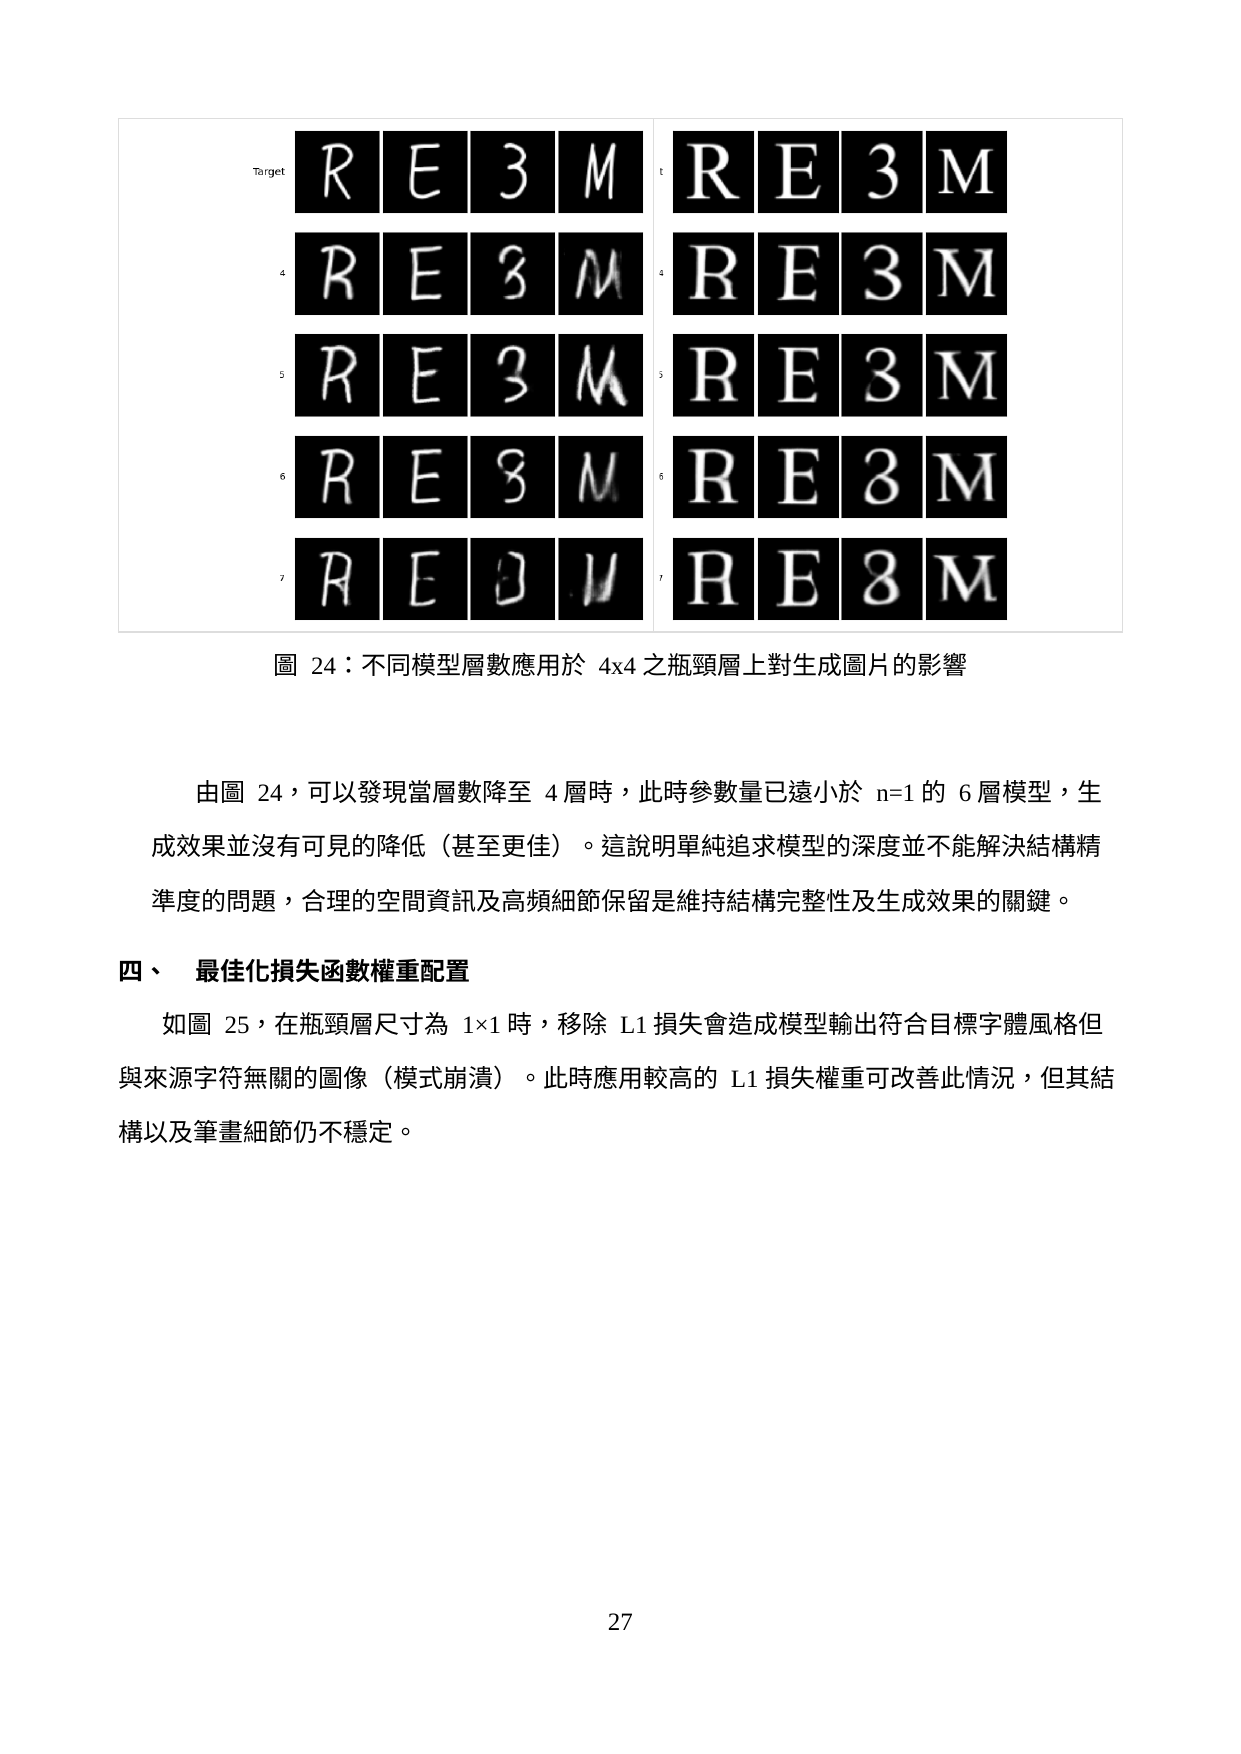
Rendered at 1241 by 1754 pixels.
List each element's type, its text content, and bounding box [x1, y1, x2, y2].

text 如圖 25，在瓶頸層尺寸為 1×1 時，移除 L1 損失會造成模型輸出符合目標字體風格但與來源字符無關的圖像（模式崩潰）。此時應用較高的 L1 損失權重可改善此情況，但其結構以及筆畫細節仍不穩定。 [118, 1004, 1122, 1149]
table_header [654, 119, 1122, 631]
picture [659, 125, 1013, 626]
text 由圖 24，可以發現當層數降至 4 層時，此時參數量已遠小於 n=1 的 6 層模型，生成效果並沒有可見的降低（甚至更佳）。這說明單純追求模型的深度並不能解決結構精準度的問題，合理的空間資訊及高頻細節保留是維持結構完整性及生成效果的關鍵。 [151, 772, 1122, 917]
table_header [119, 119, 653, 631]
subtitle 最佳化損失函數權重配置 [118, 952, 1122, 988]
picture [245, 125, 649, 626]
text 圖 24：不同模型層數應用於 4x4 之瓶頸層上對生成圖片的影響 [118, 645, 1122, 682]
